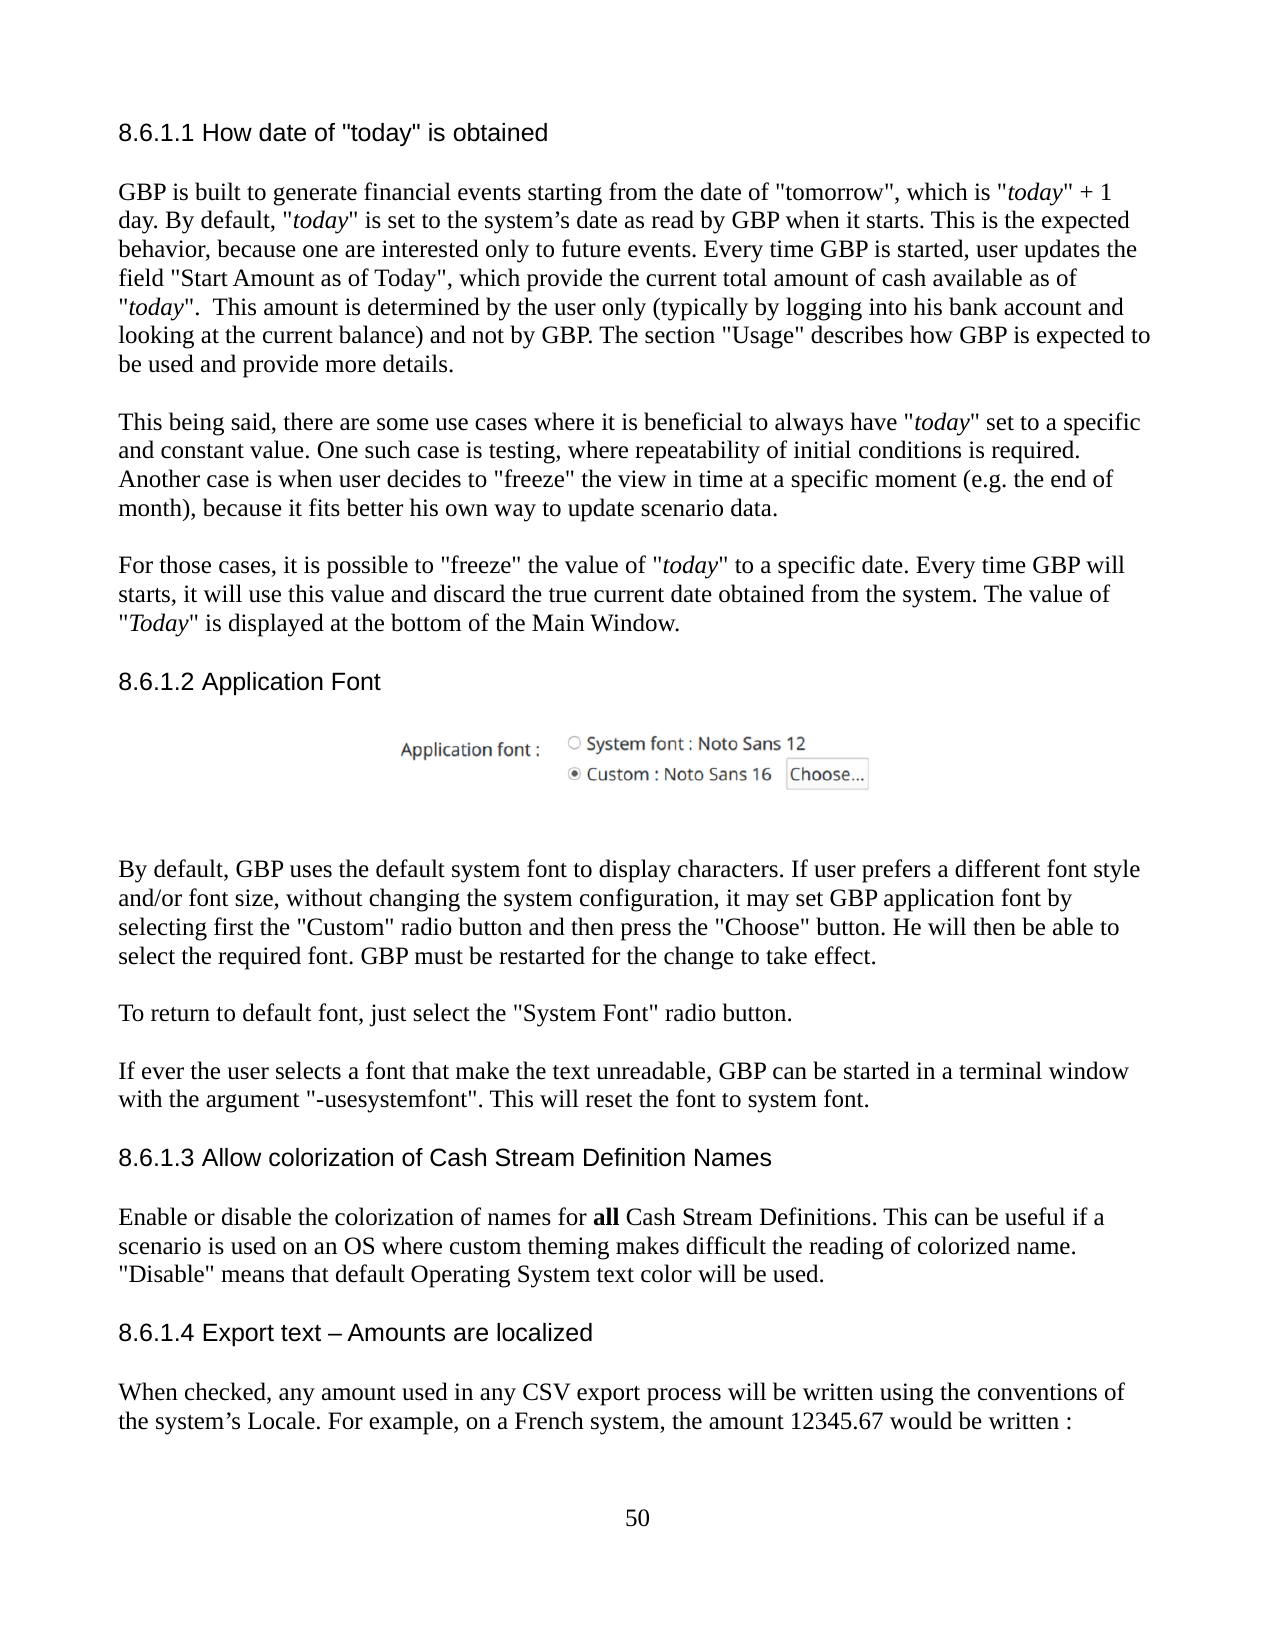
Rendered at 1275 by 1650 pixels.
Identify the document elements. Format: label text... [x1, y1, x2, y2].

text This being said, there are some use cases where it is beneficial to always have "today" set to a specific and constant value. One such case is testing, where repeatability of initial conditions is required. Another case is when user decides to "freeze" the view in time at a specific moment (e.g. the end of month), because it fits better his own way to update scenario data. [118, 407, 1157, 522]
subtitle How date of "today" is obtained [118, 118, 1157, 147]
text To return to default font, just select the "System Font" radio button. [118, 998, 1157, 1027]
text If ever the user selects a font that make the text unreadable, GBP can be started in a terminal window with the argument "-usesystemfont". This will reset the font to system font. [118, 1056, 1157, 1113]
subtitle Allow colorization of Cash Stream Definition Names [118, 1143, 1157, 1172]
text GBP is built to generate financial events starting from the date of "tomorrow", which is "today" + 1 day. By default, "today" is set to the system’s date as read by GBP when it starts. This is the expected behavior, because one are interested only to future events. Every time GBP is started, user updates the field "Start Amount as of Today", which provide the current total amount of cash available as of "today". This amount is determined by the user only (typically by logging into his bank account and looking at the current balance) and not by GBP. The section "Usage" describes how GBP is expected to be used and provide more details. [118, 177, 1157, 378]
picture [386, 725, 889, 796]
subtitle Application Font [118, 667, 1157, 696]
text When checked, any amount used in any CSV export process will be written using the conventions of the system’s Locale. For example, on a French system, the amount 12345.67 would be written : [118, 1377, 1157, 1434]
subtitle Export text – Amounts are localized [118, 1318, 1157, 1347]
text For those cases, it is possible to "freeze" the value of "today" to a specific date. Every time GBP will starts, it will use this value and discard the true current date obtained from the system. The value of "Today" is displayed at the bottom of the Main Window. [118, 551, 1157, 637]
text By default, GBP uses the default system font to display characters. If user prefers a different font style and/or font size, without changing the system configuration, it may set GBP application font by selecting first the "Custom" radio button and then press the "Choose" button. He will then be able to select the required font. GBP must be restarted for the change to take effect. [118, 854, 1157, 969]
text Enable or disable the colorization of names for all Cash Stream Definitions. This can be useful if a scenario is used on an OS where custom theming makes difficult the reading of colorized name. "Disable" means that default Operating System text color will be used. [118, 1202, 1157, 1288]
